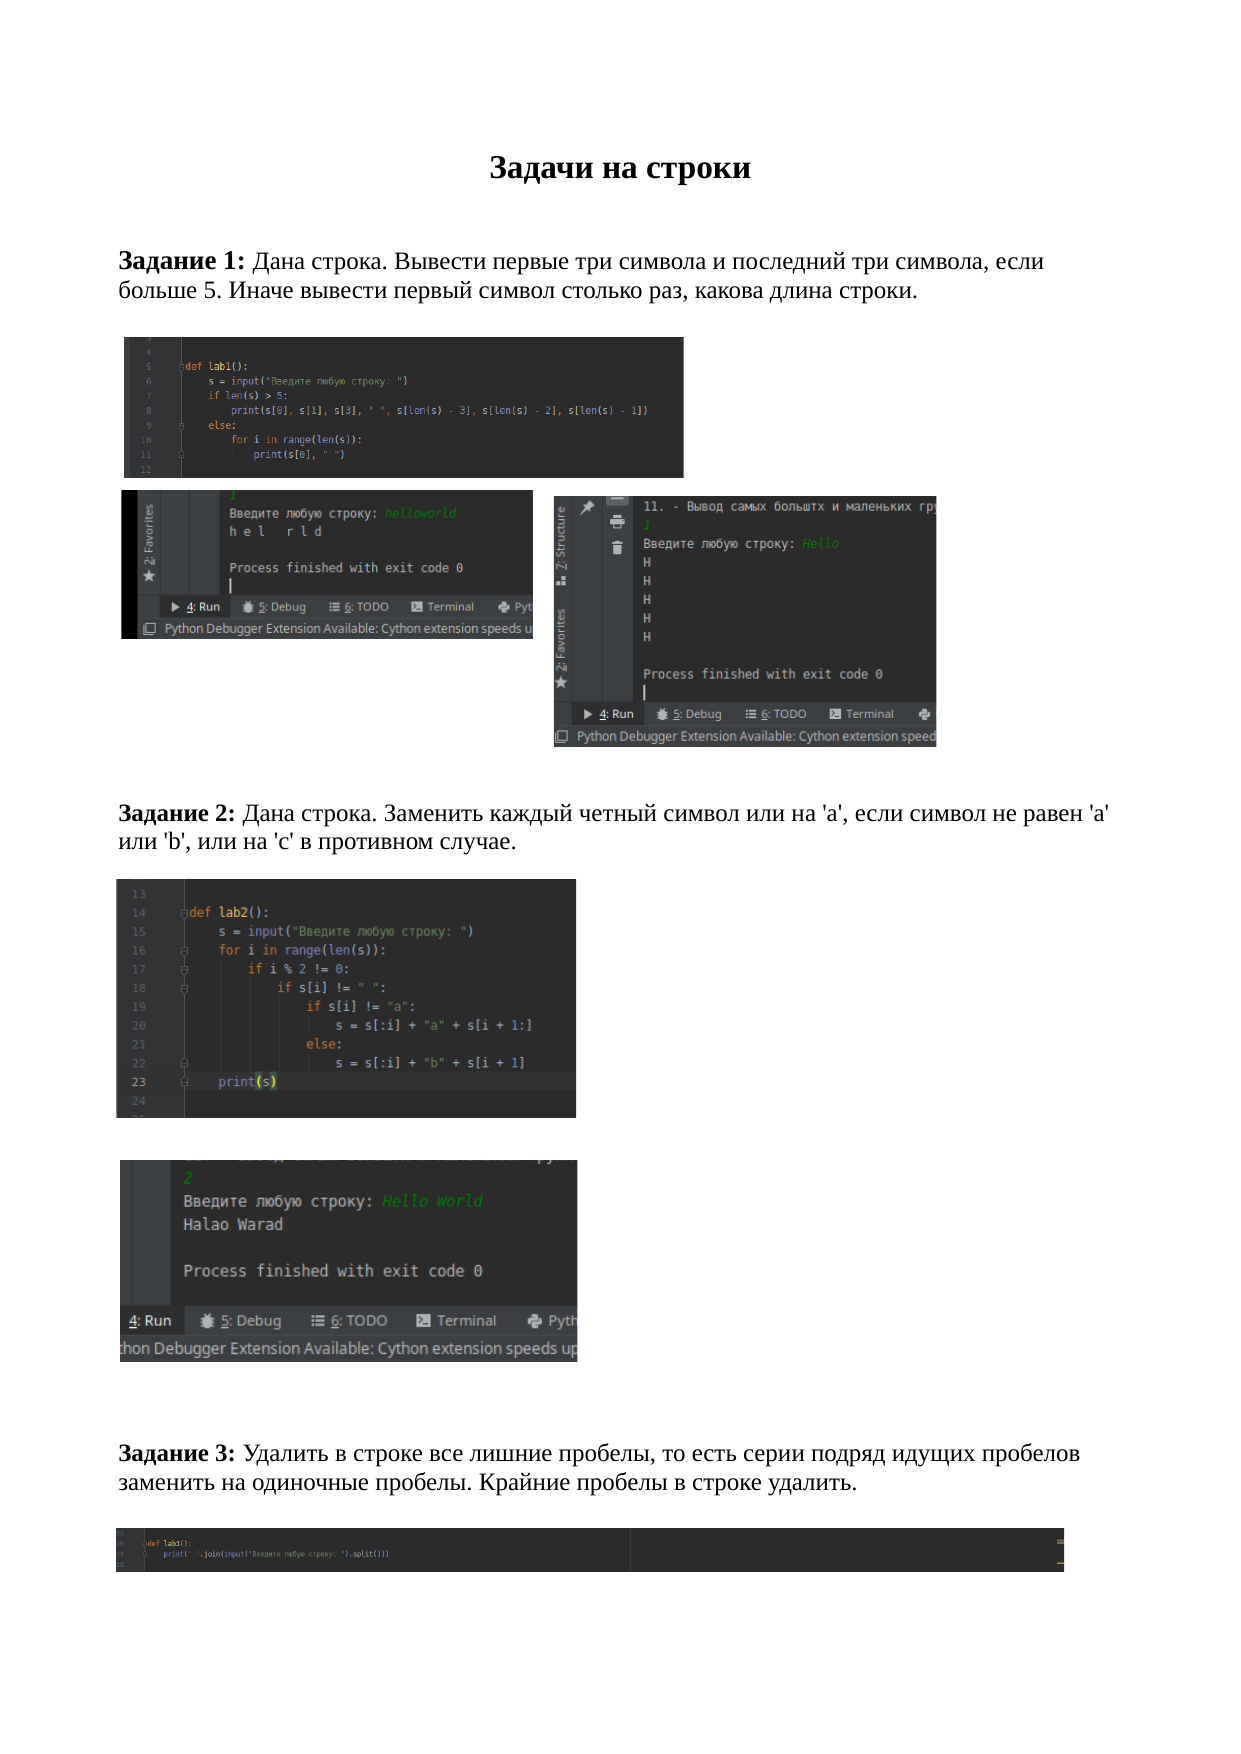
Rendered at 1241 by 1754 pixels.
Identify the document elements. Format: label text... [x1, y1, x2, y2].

text Задание 3: Удалить в строке все лишние пробелы, то есть серии подряд идущих пробелов заменить на одиночные пробелы. Крайние пробелы в строке удалить. [118, 1438, 1122, 1496]
picture [325, 879, 431, 1118]
text Задание 1: Дана строка. Вывести первые три символа и последний три символа, если больше 5. Иначе вывести первый символ столько раз, какова длина строки. [118, 244, 1122, 304]
picture [408, 337, 552, 401]
text Задание 2: Дана строка. Заменить каждый четный символ или на 'a', если символ не равен 'a' или 'b', или на 'c' в противном случае. [118, 798, 1122, 855]
text Задачи на строки [118, 147, 1122, 186]
